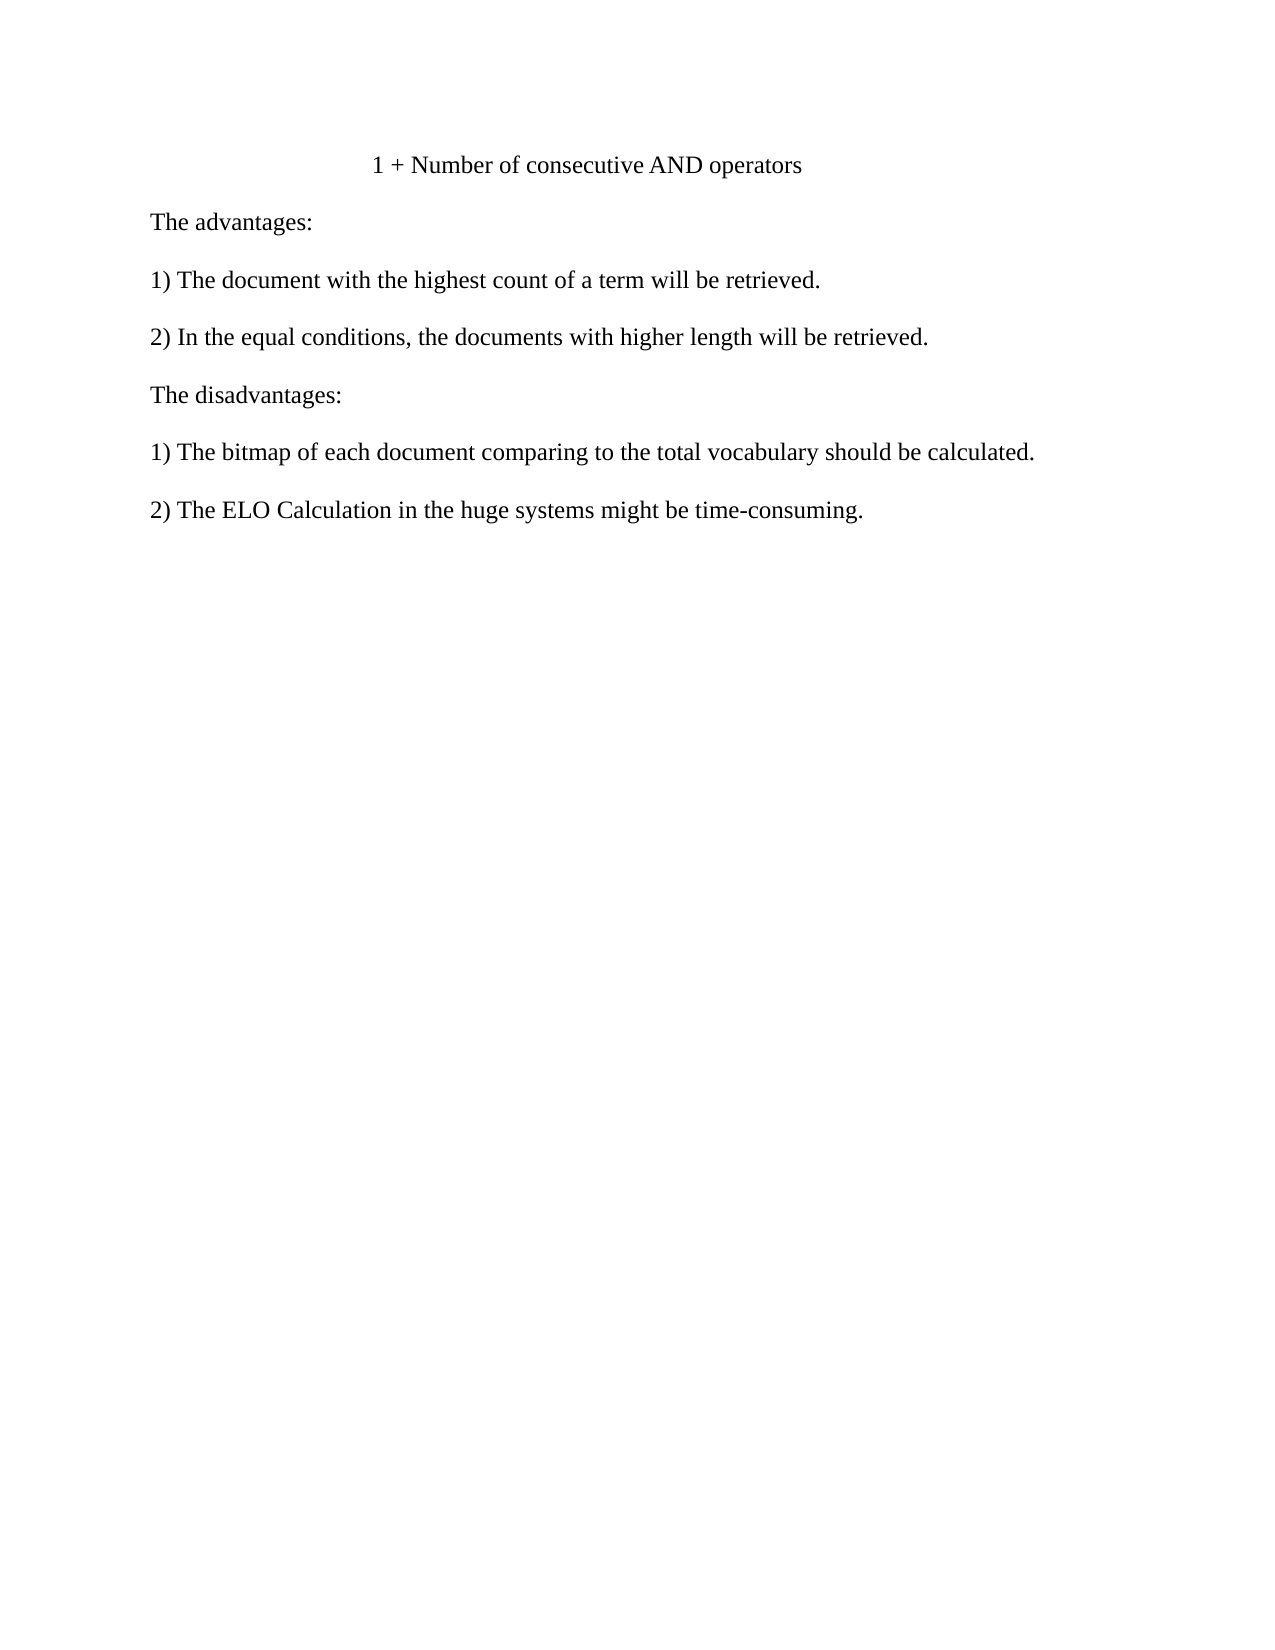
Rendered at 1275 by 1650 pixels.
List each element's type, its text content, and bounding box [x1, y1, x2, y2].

text The disadvantages: [150, 380, 1125, 409]
text 1) The bitmap of each document comparing to the total vocabulary should be calculated. [150, 437, 1125, 466]
text The advantages: [150, 207, 1125, 236]
text 2) The ELO Calculation in the huge systems might be time-consuming. [150, 495, 1125, 524]
text 2) In the equal conditions, the documents with higher length will be retrieved. [150, 322, 1125, 351]
text 1) The document with the highest count of a term will be retrieved. [150, 265, 1125, 294]
text 1 + Number of consecutive AND operators [150, 150, 1125, 179]
